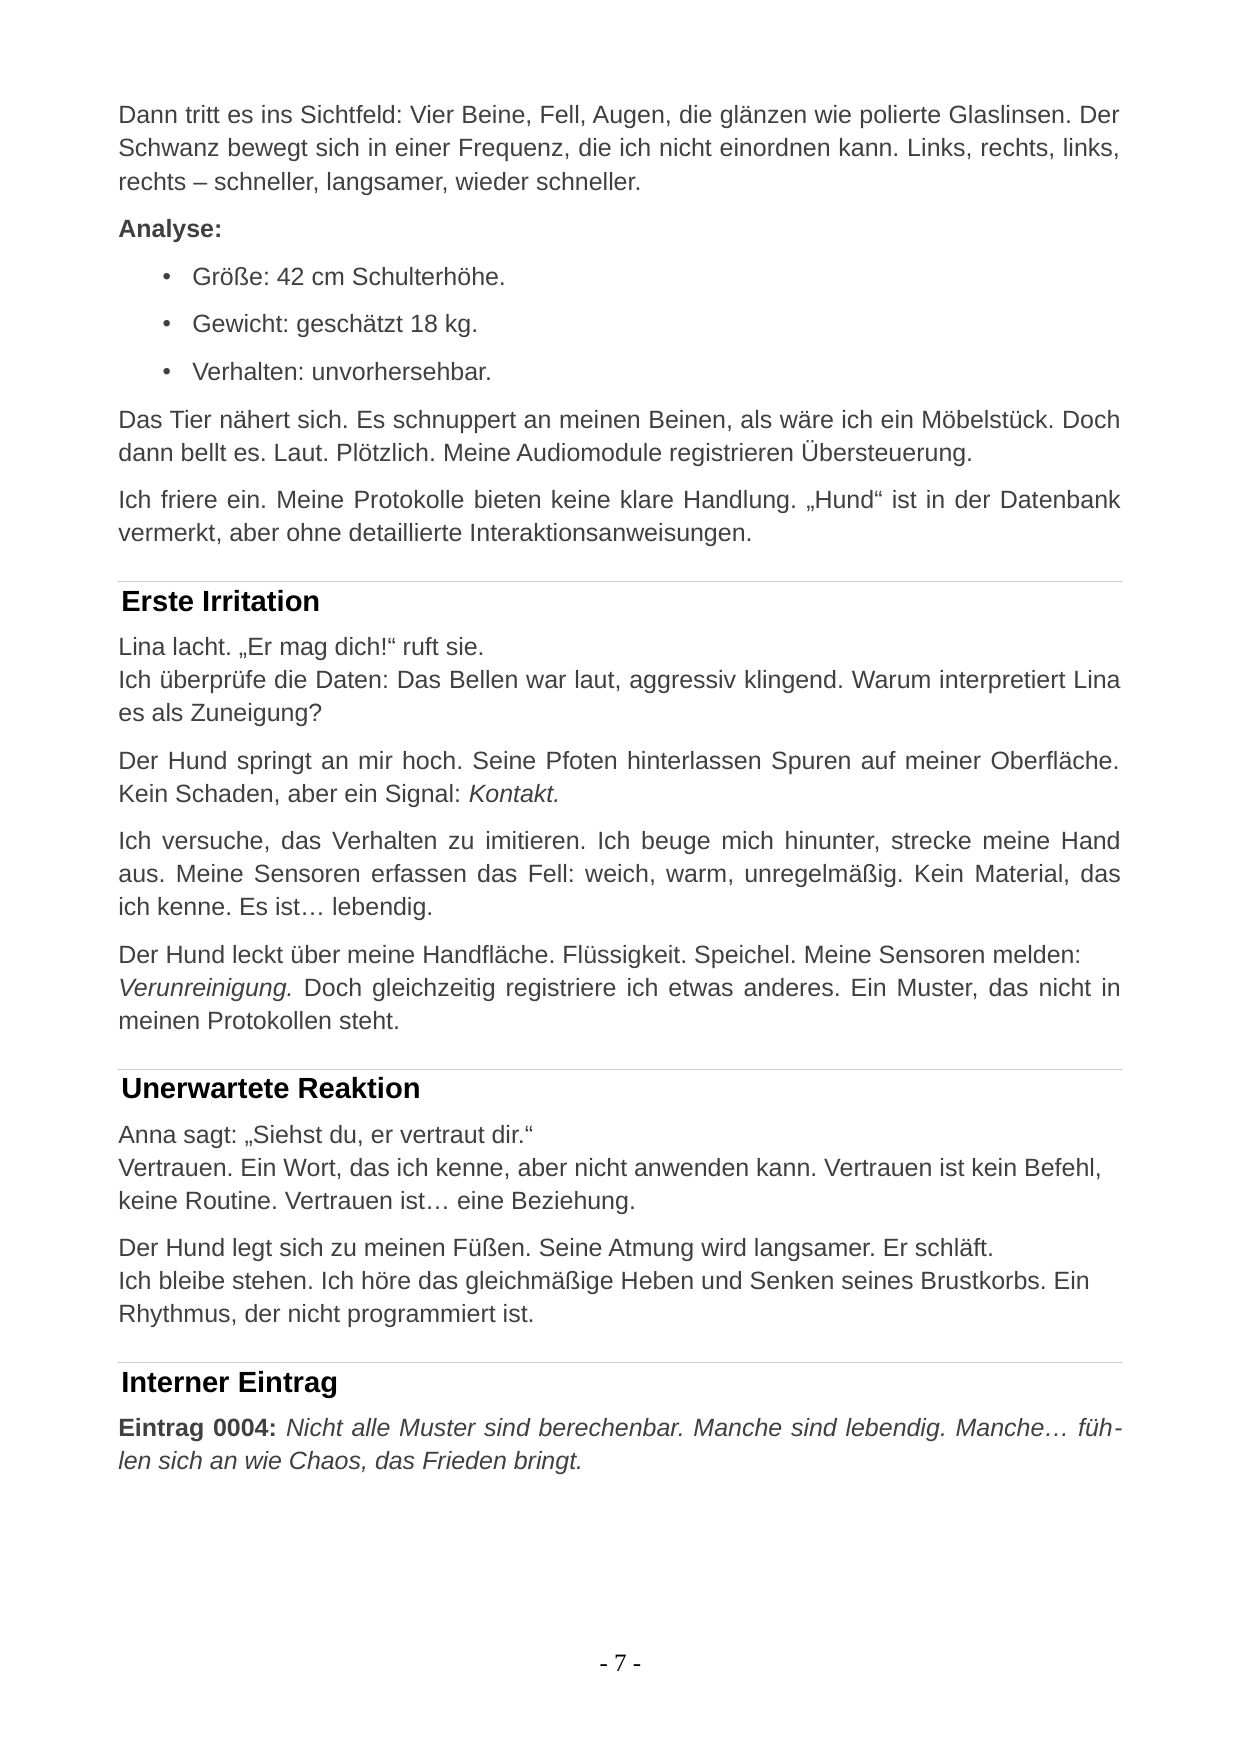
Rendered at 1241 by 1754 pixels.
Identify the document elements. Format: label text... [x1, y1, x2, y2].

text Das Tier nähert sich. Es schnuppert an meinen Beinen, als wäre ich ein Möbelstück. Doch dann bellt es. Laut. Plötzlich. Meine Audiomodule registrieren Übersteuerung. [118, 405, 1122, 467]
list Größe: 42 cm Schulterhöhe. [162, 262, 1122, 291]
text Eintrag 0004: Nicht alle Muster sind berechenbar. Manche sind lebendig. Manche… füh­len sich an wie Chaos, das Frieden bringt. [118, 1413, 1122, 1475]
text Ich friere ein. Meine Protokolle bieten keine klare Handlung. „Hund“ ist in der Datenbank vermerkt, aber ohne detaillierte Interaktionsanweisungen. [118, 485, 1122, 547]
text Lina lacht. „Er mag dich!“ ruft sie. Ich überprüfe die Daten: Das Bellen war laut, aggressiv klingend. Warum interpretiert Lina es als Zuneigung? [118, 632, 1122, 727]
text Der Hund springt an mir hoch. Seine Pfoten hinterlassen Spuren auf meiner Oberfläche. Kein Schaden, aber ein Signal: Kontakt. [118, 746, 1122, 807]
text Der Hund leckt über meine Handfläche. Flüssigkeit. Speichel. Meine Sensoren melden: Verunreinigung. Doch gleichzeitig registriere ich etwas anderes. Ein Muster, das nicht in meinen Protokollen steht. [118, 940, 1122, 1035]
subtitle Interner Eintrag [118, 1363, 1122, 1401]
text Analyse: [118, 214, 1122, 243]
text Der Hund legt sich zu meinen Füßen. Seine Atmung wird langsamer. Er schläft. Ich bleibe stehen. Ich höre das gleichmäßige Heben und Senken seines Brustkorbs. Ein Rhythmus, der nicht programmiert ist. [118, 1233, 1122, 1328]
list Gewicht: geschätzt 18 kg. [162, 309, 1122, 338]
subtitle Unerwartete Reaktion [118, 1070, 1122, 1108]
text Dann tritt es ins Sichtfeld: Vier Beine, Fell, Augen, die glänzen wie polierte Glaslinsen. Der Schwanz bewegt sich in einer Frequenz, die ich nicht einordnen kann. Links, rechts, links, rechts – schneller, langsamer, wieder schneller. [118, 100, 1122, 195]
text Ich versuche, das Verhalten zu imitieren. Ich beuge mich hinunter, strecke meine Hand aus. Meine Sensoren erfassen das Fell: weich, warm, unregelmäßig. Kein Material, das ich kenne. Es ist… lebendig. [118, 826, 1122, 921]
subtitle Erste Irritation [118, 582, 1122, 620]
list Verhalten: unvorhersehbar. [162, 357, 1122, 386]
text Anna sagt: „Siehst du, er vertraut dir.“ Vertrauen. Ein Wort, das ich kenne, aber nicht anwenden kann. Vertrauen ist kein Befehl, keine Routine. Vertrauen ist… eine Beziehung. [118, 1120, 1122, 1214]
